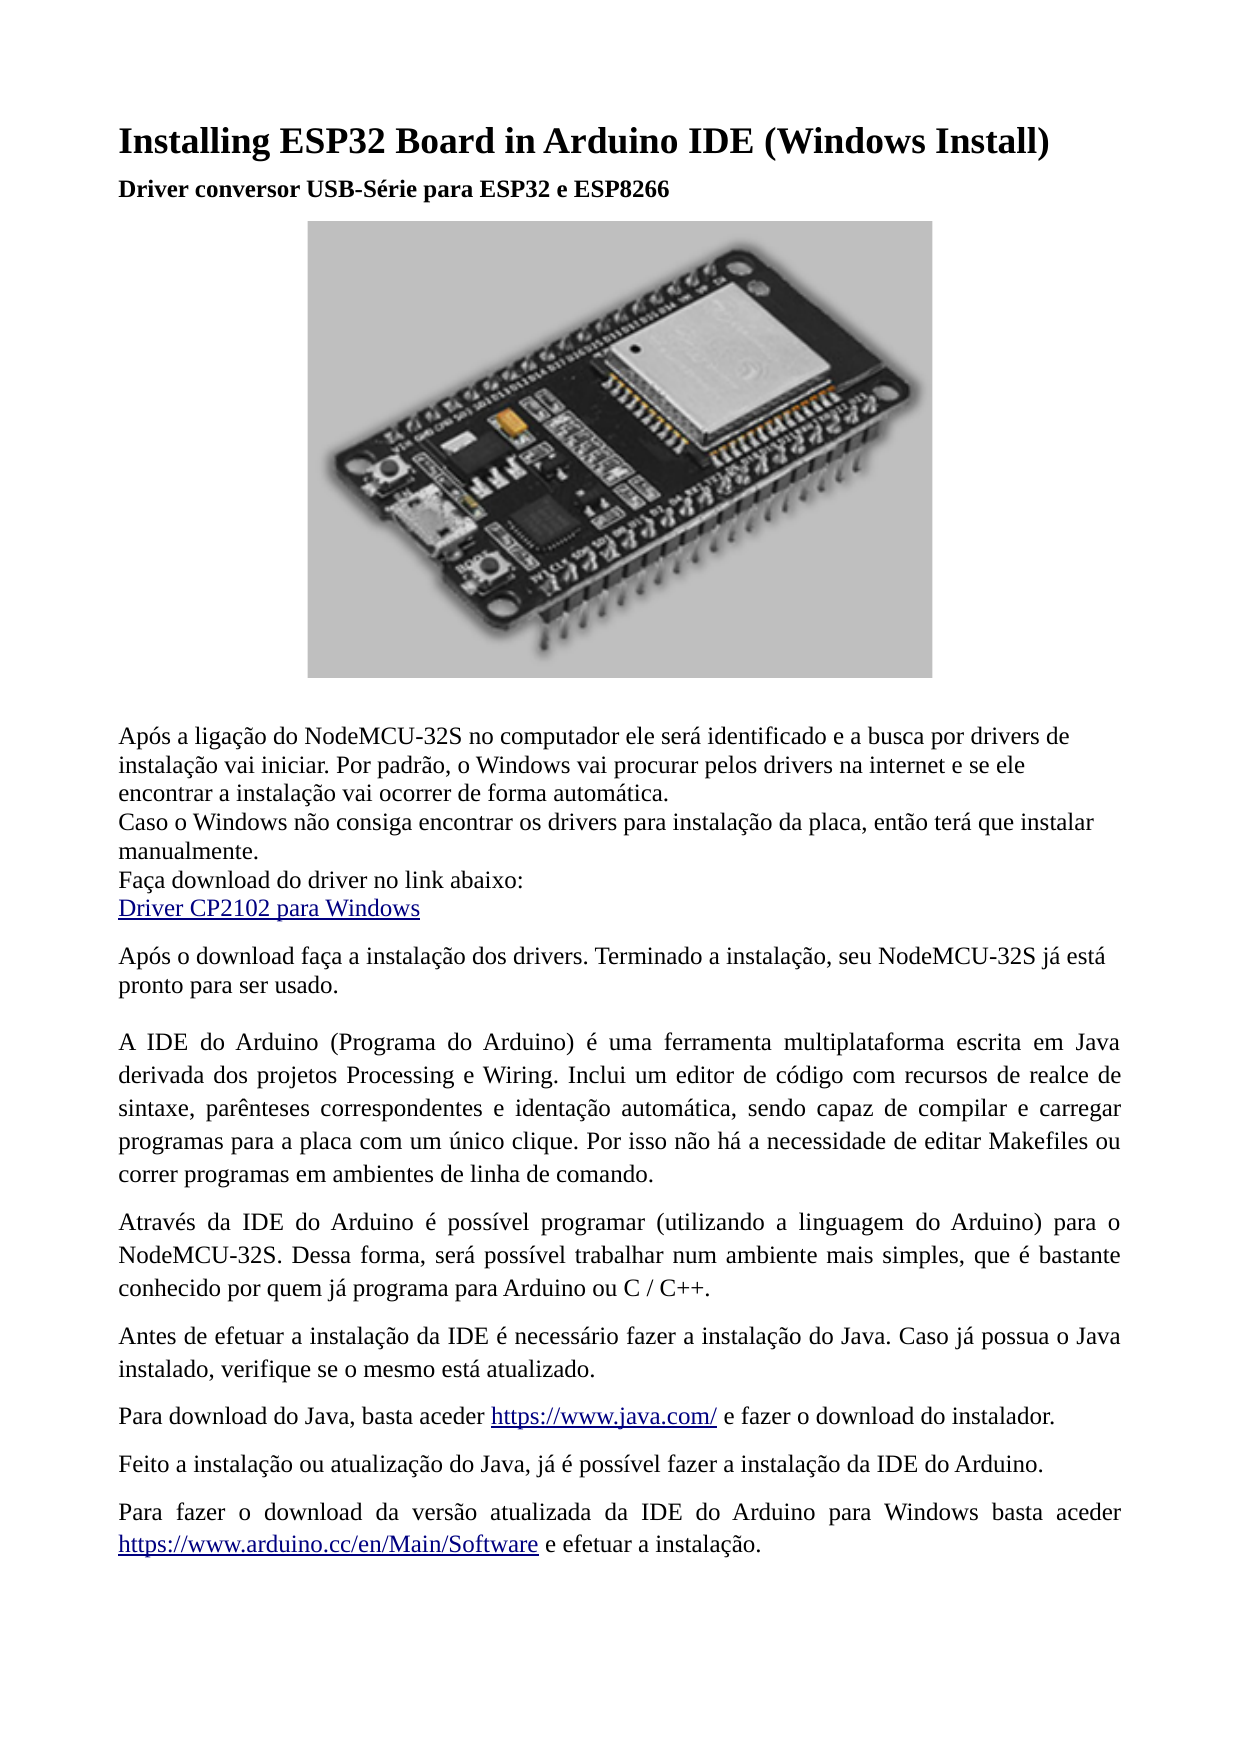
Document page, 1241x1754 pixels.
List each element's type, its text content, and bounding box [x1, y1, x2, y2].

text Driver conversor USB-Série para ESP32 e ESP8266 [118, 174, 1122, 202]
text Caso o Windows não consiga encontrar os drivers para instalação da placa, então terá que instalar manualmente. [118, 807, 1122, 865]
text Faça download do driver no link abaixo: [118, 865, 1122, 893]
text Antes de efetuar a instalação da IDE é necessário fazer a instalação do Java. Caso já possua o Java instalado, verifique se o mesmo está atualizado. [118, 1321, 1122, 1382]
text Através da IDE do Arduino é possível programar (utilizando a linguagem do Arduino) para o NodeMCU-32S. Dessa forma, será possível trabalhar num ambiente mais simples, que é bastante conhecido por quem já programa para Arduino ou C / C++. [118, 1207, 1122, 1302]
text Para download do Java, basta aceder https://www.java.com/ e fazer o download do instalador. [118, 1401, 1122, 1430]
subtitle Installing ESP32 Board in Arduino IDE (Windows Install) [118, 118, 1122, 161]
text Após o download faça a instalação dos drivers. Terminado a instalação, seu NodeMCU-32S já está pronto para ser usado. [118, 941, 1122, 999]
text Após a ligação do NodeMCU-32S no computador ele será identificado e a busca por drivers de instalação vai iniciar. Por padrão, o Windows vai procurar pelos drivers na internet e se ele encontrar a instalação vai ocorrer de forma automática. [118, 721, 1122, 807]
text A IDE do Arduino (Programa do Arduino) é uma ferramenta multiplataforma escrita em Java derivada dos projetos Processing e Wiring. Inclui um editor de código com recursos de realce de sintaxe, parênteses correspondentes e identação automática, sendo capaz de compilar e carregar programas para a placa com um único clique. Por isso não há a necessidade de editar Makefiles ou correr programas em ambientes de linha de comando. [118, 1027, 1122, 1188]
picture [307, 221, 933, 678]
text Feito a instalação ou atualização do Java, já é possível fazer a instalação da IDE do Arduino. [118, 1449, 1122, 1478]
text Driver CP2102 para Windows [118, 893, 1122, 922]
text Para fazer o download da versão atualizada da IDE do Arduino para Windows basta aceder https://www.arduino.cc/en/Main/Software e efetuar a instalação. [118, 1497, 1122, 1558]
